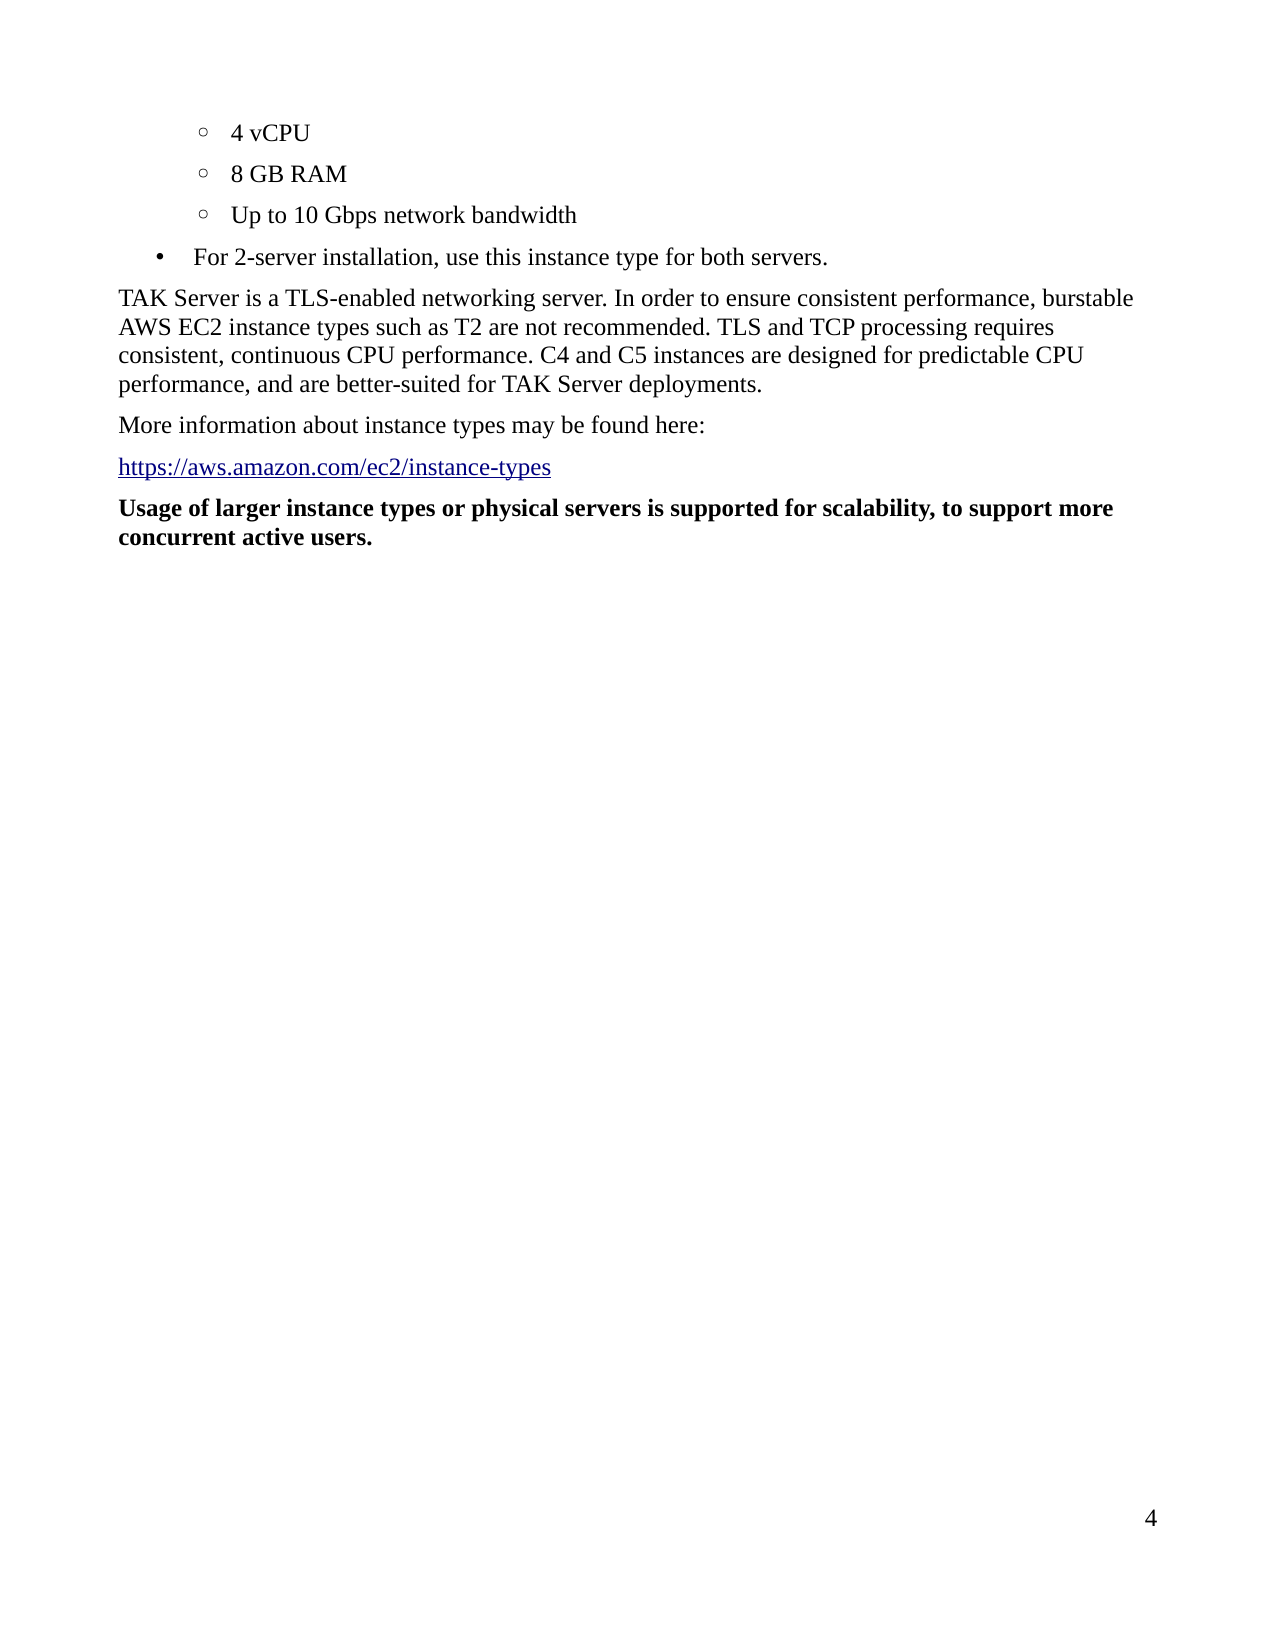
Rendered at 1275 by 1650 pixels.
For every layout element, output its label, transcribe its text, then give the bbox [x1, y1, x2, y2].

text More information about instance types may be found here: [118, 411, 1157, 439]
text TAK Server is a TLS-enabled networking server. In order to ensure consistent performance, burstable AWS EC2 instance types such as T2 are not recommended. TLS and TCP processing requires consistent, continuous CPU performance. C4 and C5 instances are designed for predictable CPU performance, and are better-suited for TAK Server deployments. [118, 283, 1157, 398]
list 4 vCPU [193, 118, 1157, 147]
text https://aws.amazon.com/ec2/instance-types [118, 452, 1157, 481]
text Usage of larger instance types or physical servers is supported for scalability, to support more concurrent active users. [118, 493, 1157, 551]
list 8 GB RAM [193, 159, 1157, 188]
list Up to 10 Gbps network bandwidth [193, 201, 1157, 229]
list For 2-server installation, use this instance type for both servers. [156, 242, 1157, 271]
